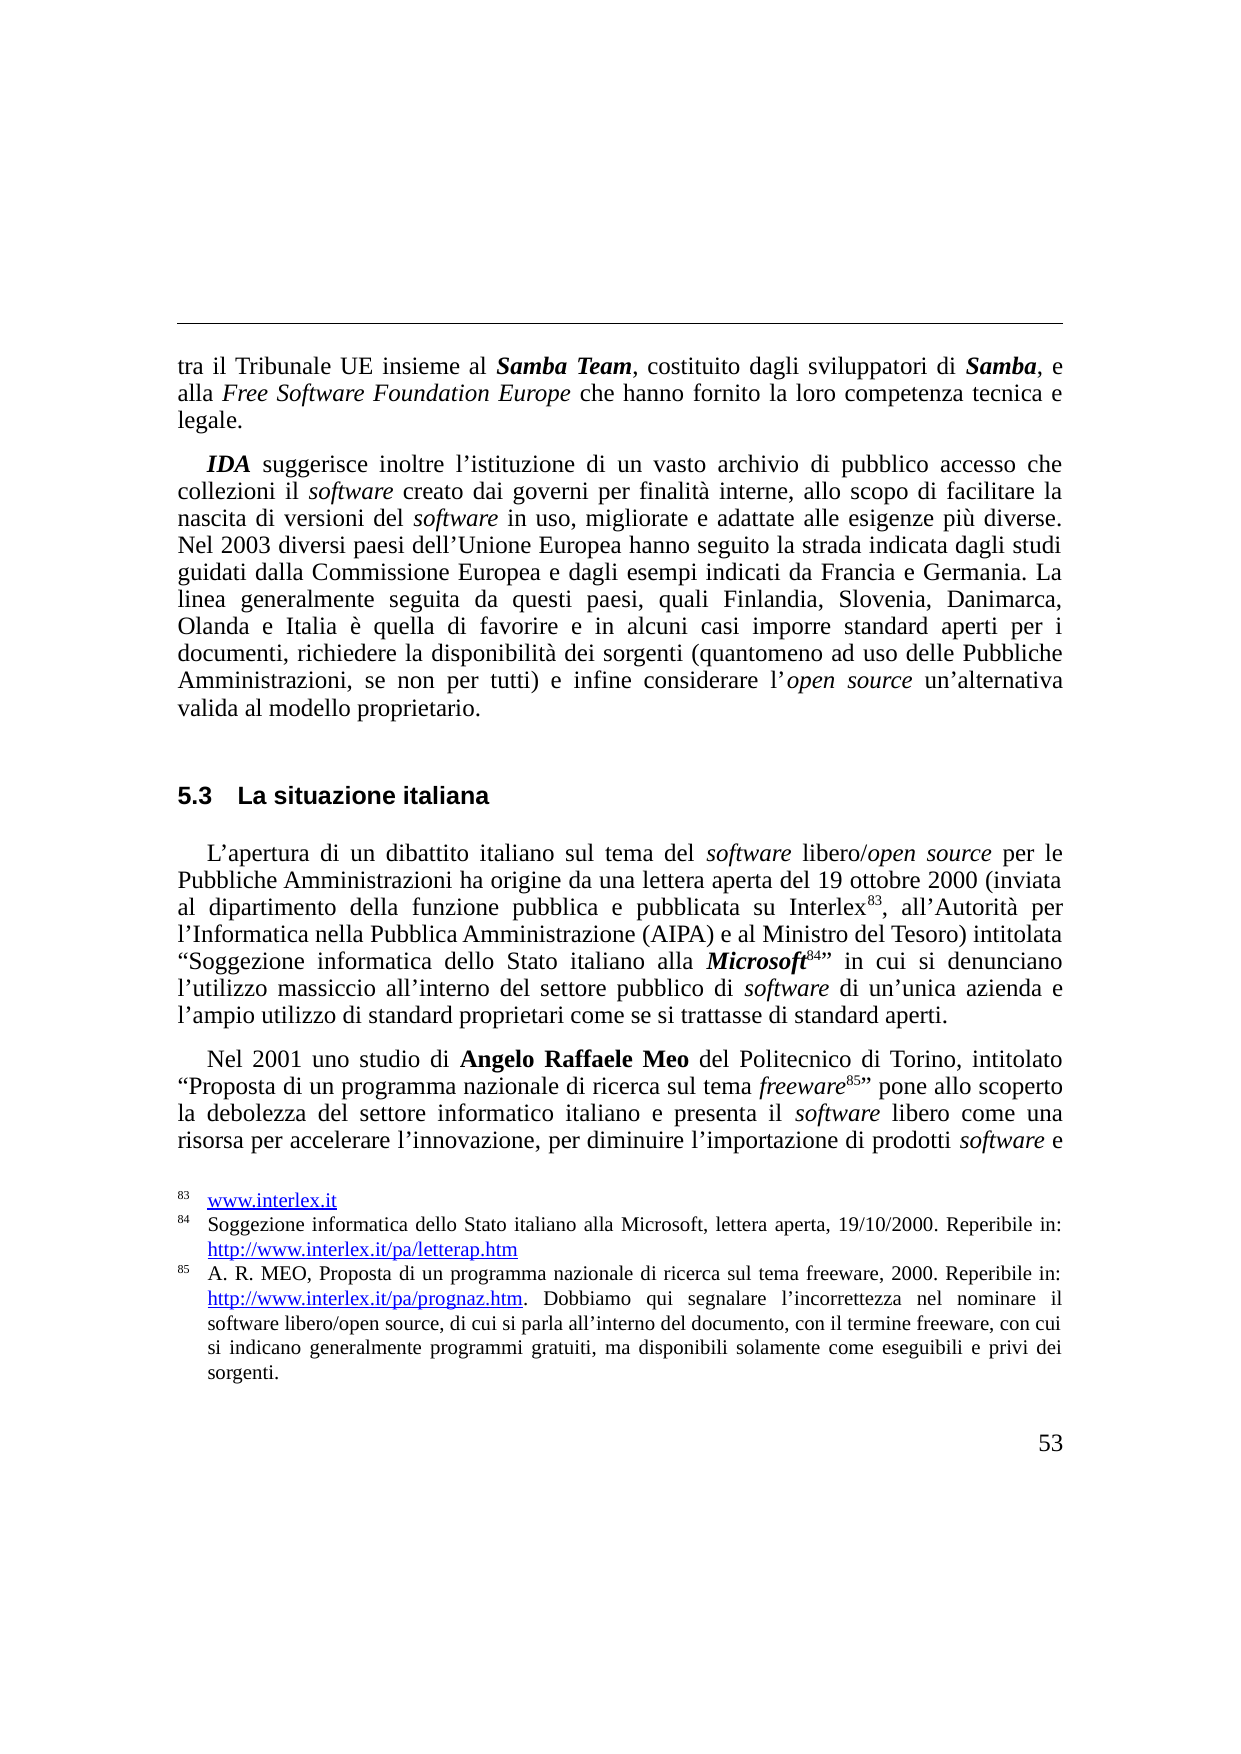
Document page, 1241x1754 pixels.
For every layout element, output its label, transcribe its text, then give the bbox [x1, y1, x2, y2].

text Nel 2001 uno studio di Angelo Raffaele Meo del Politecnico di Torino, intitolato “Proposta di un programma nazionale di ricerca sul tema freeware” pone allo scoperto la debolezza del settore informatico italiano e presenta il software libero come una risorsa per accelerare l’innovazione, per diminuire l’importazione di prodotti software e [177, 1046, 1063, 1154]
text IDA suggerisce inoltre l’istituzione di un vasto archivio di pubblico accesso che collezioni il software creato dai governi per finalità interne, allo scopo di facilitare la nascita di versioni del software in uso, migliorate e adattate alle esigenze più diverse. Nel 2003 diversi paesi dell’Unione Europea hanno seguito la strada indicata dagli studi guidati dalla Commissione Europea e dagli esempi indicati da Francia e Germania. La linea generalmente seguita da questi paesi, quali Finlandia, Slovenia, Danimarca, Olanda e Italia è quella di favorire e in alcuni casi imporre standard aperti per i documenti, richiedere la disponibilità dei sorgenti (quantomeno ad uso delle Pubbliche Amministrazioni, se non per tutti) e infine considerare l’open source un’alternativa valida al modello proprietario. [177, 451, 1063, 721]
text A. R. MEO, Proposta di un programma nazionale di ricerca sul tema freeware, 2000. Reperibile in: http://www.interlex.it/pa/prognaz.htm. Dobbiamo qui segnalare l’incorrettezza nel nominare il software libero/open source, di cui si parla all’interno del documento, con il termine freeware, con cui si indicano generalmente programmi gratuiti, ma disponibili solamente come eseguibili e privi dei sorgenti. [177, 1262, 1063, 1384]
subtitle La situazione italiana [177, 782, 1063, 810]
text Soggezione informatica dello Stato italiano alla Microsoft, lettera aperta, 19/10/2000. Reperibile in: http://www.interlex.it/pa/letterap.htm [177, 1213, 1063, 1261]
text tra il Tribunale UE insieme al Samba Team, costituito dagli sviluppatori di Samba, e alla Free Software Foundation Europe che hanno fornito la loro competenza tecnica e legale. [177, 353, 1063, 434]
text L’apertura di un dibattito italiano sul tema del software libero/open source per le Pubbliche Amministrazioni ha origine da una lettera aperta del 19 ottobre 2000 (inviata al dipartimento della funzione pubblica e pubblicata su Interlex, all’Autorità per l’Informatica nella Pubblica Amministrazione (AIPA) e al Ministro del Tesoro) intitolata “Soggezione informatica dello Stato italiano alla Microsoft” in cui si denunciano l’utilizzo massiccio all’interno del settore pubblico di software di un’unica azienda e l’ampio utilizzo di standard proprietari come se si trattasse di standard aperti. [177, 839, 1063, 1029]
text www.interlex.it [177, 1188, 1063, 1212]
